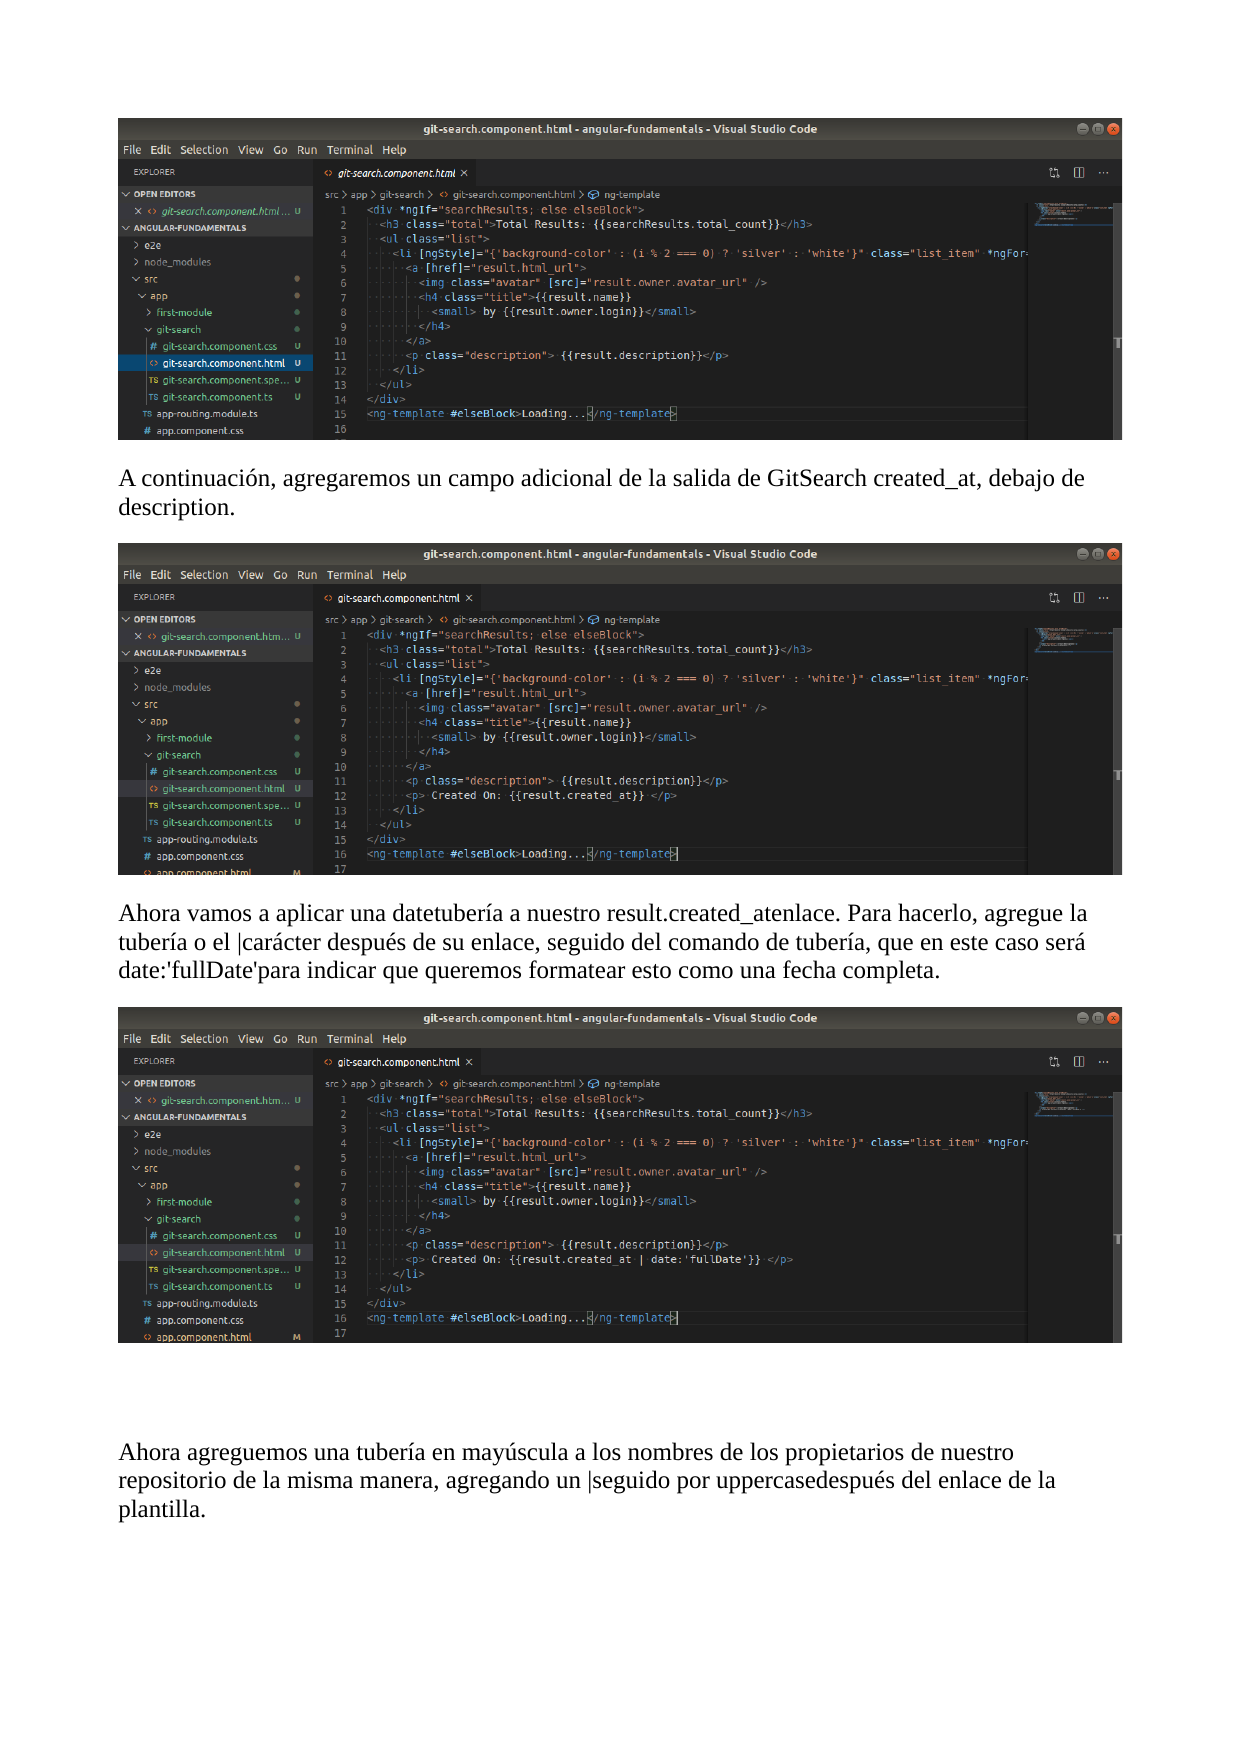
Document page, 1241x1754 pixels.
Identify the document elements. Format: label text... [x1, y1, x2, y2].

picture [118, 543, 1123, 875]
picture [118, 1007, 1123, 1343]
text A continuación, agregaremos un campo adicional de la salida de GitSearch created_at, debajo de description. [118, 463, 1122, 520]
text Ahora agreguemos una tubería en mayúscula a los nombres de los propietarios de nuestro repositorio de la misma manera, agregando un |seguido por uppercasedespués del enlace de la plantilla. [118, 1437, 1122, 1523]
picture [118, 118, 1123, 440]
text Ahora vamos a aplicar una datetubería a nuestro result.created_atenlace. Para hacerlo, agregue la tubería o el |carácter después de su enlace, seguido del comando de tubería, que en este caso será date:'fullDate'para indicar que queremos formatear esto como una fecha completa. [118, 898, 1122, 984]
